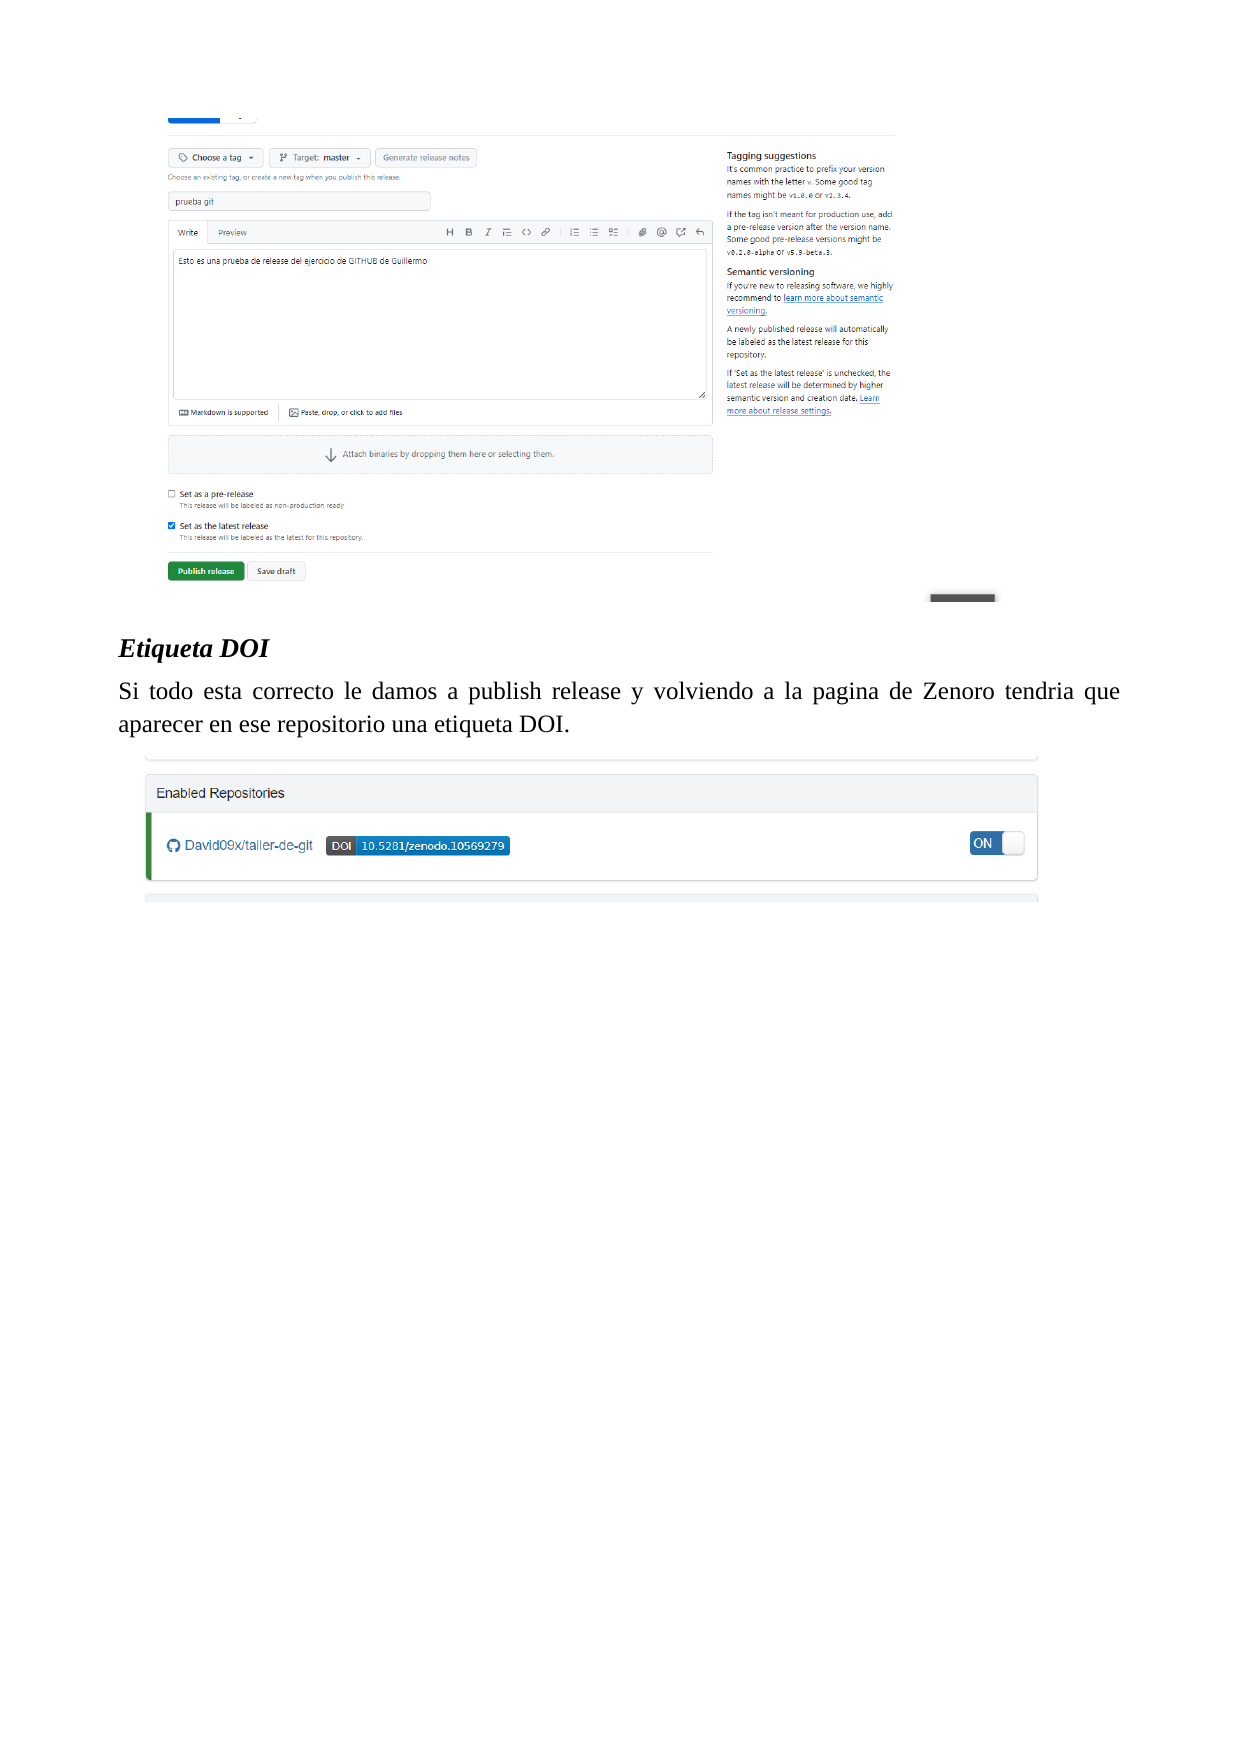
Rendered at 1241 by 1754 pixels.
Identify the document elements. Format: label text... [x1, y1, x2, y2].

picture [118, 756, 1123, 902]
picture [118, 118, 1123, 602]
text Si todo esta correcto le damos a publish release y volviendo a la pagina de Zenoro tendria que aparecer en ese repositorio una etiqueta DOI. [118, 676, 1122, 738]
subtitle Etiqueta DOI [118, 633, 1122, 664]
